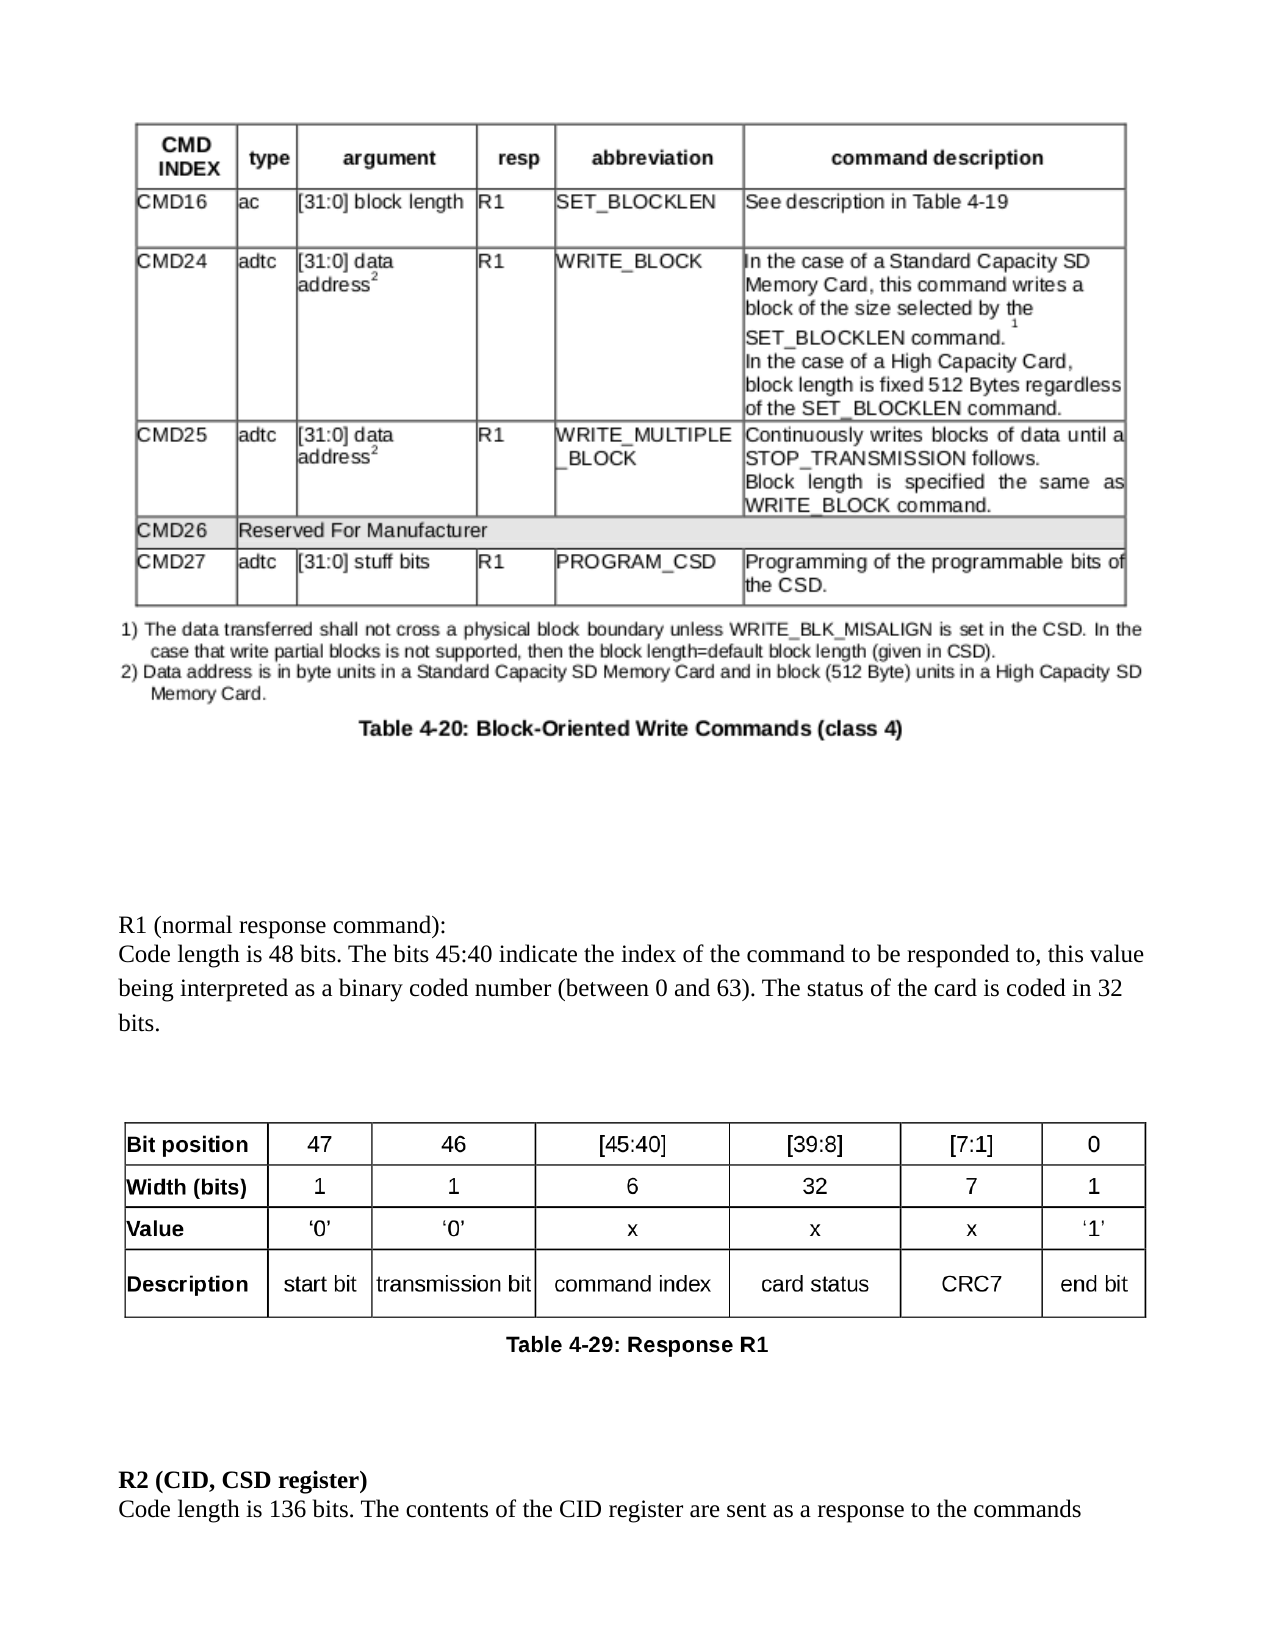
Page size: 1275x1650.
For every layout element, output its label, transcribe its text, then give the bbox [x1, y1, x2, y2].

text Code length is 48 bits. The bits 45:40 indicate the index of the command to be responded to, this value being interpreted as a binary coded number (between 0 and 63). The status of the card is coded in 32 bits. [118, 939, 1157, 1037]
text Code length is 136 bits. The contents of the CID register are sent as a response to the commands [118, 1494, 1157, 1523]
text R2 (CID, CSD register) [118, 1465, 1157, 1494]
picture [118, 1106, 1157, 1362]
picture [118, 118, 1157, 758]
text R1 (normal response command): [118, 910, 1157, 939]
